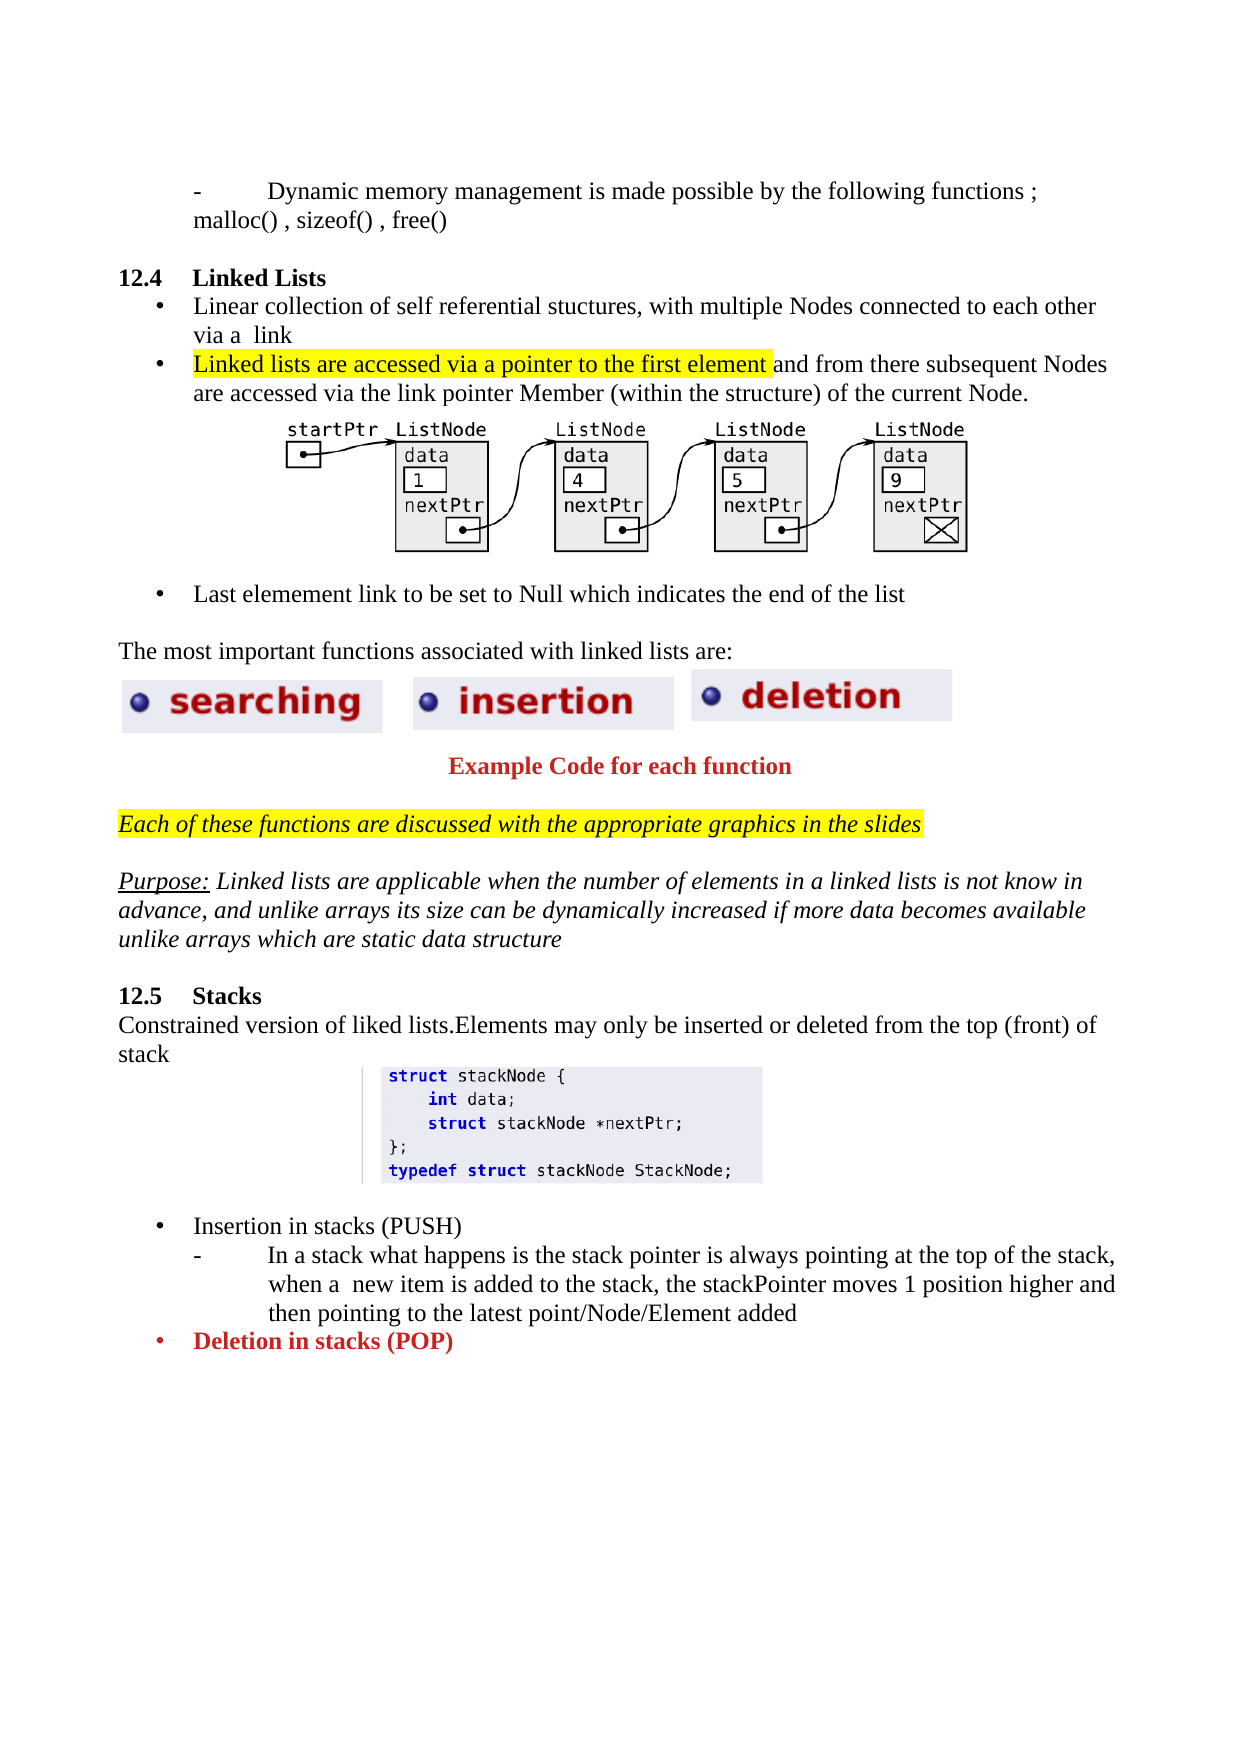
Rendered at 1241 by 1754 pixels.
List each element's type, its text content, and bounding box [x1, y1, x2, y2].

list when a new item is added to the stack, the stackPointer moves 1 position higher and [156, 1269, 1122, 1298]
text 12.5 Stacks [118, 981, 1122, 1010]
list Linear collection of self referential stuctures, with multiple Nodes connected to each other via a link [156, 291, 1122, 349]
list - In a stack what happens is the stack pointer is always pointing at the top of the stack, [156, 1240, 1122, 1269]
list Last elemement link to be set to Null which indicates the end of the list [156, 579, 1122, 608]
list - Dynamic memory management is made possible by the following functions ; malloc() , sizeof() , free() [156, 176, 1122, 234]
picture [413, 677, 674, 730]
text Purpose: Linked lists are applicable when the number of elements in a linked lists is not know in advance, and unlike arrays its size can be dynamically increased if more data becomes available unlike arrays which are static data structure [118, 866, 1122, 953]
picture [272, 406, 974, 564]
list Deletion in stacks (POP) [156, 1326, 1122, 1355]
text Each of these functions are discussed with the appropriate graphics in the slides [118, 809, 1122, 838]
list then pointing to the latest point/Node/Element added [156, 1298, 1122, 1326]
text The most important functions associated with linked lists are: [118, 636, 1122, 665]
text Example Code for each function [118, 751, 1122, 780]
picture [691, 669, 953, 721]
picture [121, 680, 383, 733]
list Linked lists are accessed via a pointer to the first element and from there subsequent Nodes are accessed via the link pointer Member (within the structure) of the current Node. [156, 349, 1122, 406]
text 12.4 Linked Lists [118, 263, 1122, 291]
list Insertion in stacks (PUSH) [156, 1211, 1122, 1240]
picture [361, 1067, 763, 1184]
text Constrained version of liked lists.Elements may only be inserted or deleted from the top (front) of stack [118, 1010, 1122, 1068]
